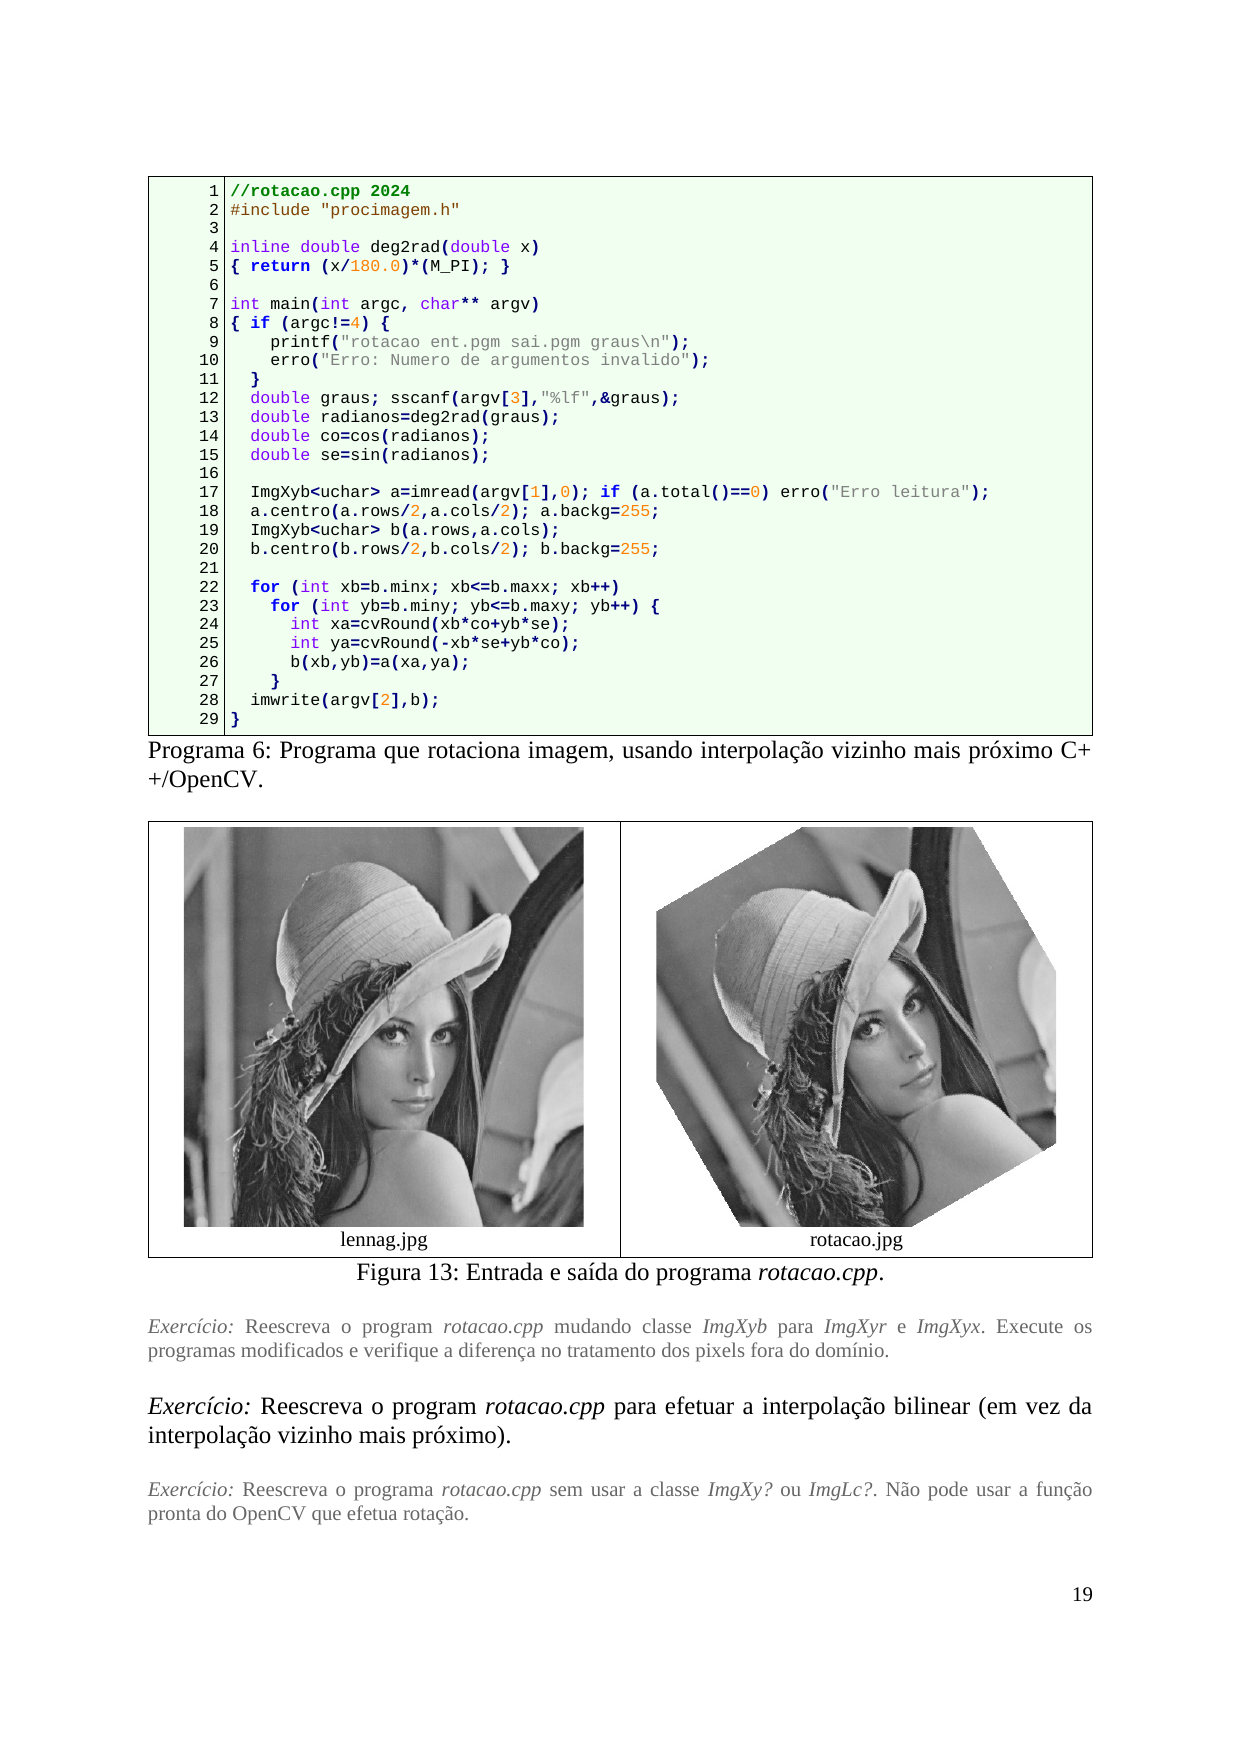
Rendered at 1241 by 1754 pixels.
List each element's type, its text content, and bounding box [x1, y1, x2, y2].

table_header rotacao.jpg [621, 822, 1092, 1257]
text Exercício: Reescreva o program rotacao.cpp para efetuar a interpolação bilinear (em vez da interpolação vizinho mais próximo). [148, 1391, 1092, 1448]
text Exercício: Reescreva o programa rotacao.cpp sem usar a classe ImgXy? ou ImgLc?. Não pode usar a função pronta do OpenCV que efetua rotação. [148, 1477, 1092, 1525]
table_header lennag.jpg [149, 822, 620, 1257]
picture [183, 827, 584, 1227]
text Figura 13: Entrada e saída do programa rotacao.cpp. [148, 1258, 1092, 1285]
picture [656, 827, 1057, 1227]
text Programa 6: Programa que rotaciona imagem, usando interpolação vizinho mais próximo C++/OpenCV. [148, 736, 1092, 792]
table_header 1 2 3 4 5 6 7 8 9 10 11 12 13 14 15 16 17 18 19 20 21 22 23 24 25 26 27 28 29 [149, 177, 224, 735]
text Exercício: Reescreva o program rotacao.cpp mudando classe ImgXyb para ImgXyr e ImgXyx. Execute os programas modificados e verifique a diferença no tratamento dos pixels fora do domínio. [148, 1314, 1092, 1362]
table_header //rotacao.cpp 2024 #include "procimagem.h" inline double deg2rad(double x) { return (x/180.0)*(M_PI); } int main(int argc, char** argv) { if (argc!=4) { printf("rotacao ent.pgm sai.pgm graus\n"); erro("Erro: Numero de argumentos invalido"); } double graus; sscanf(argv[3],"%lf",&graus); double radianos=deg2rad(graus); double co=cos(radianos); double se=sin(radianos); ImgXyb<uchar> a=imread(argv[1],0); if (a.total()==0) erro("Erro leitura"); a.centro(a.rows/2,a.cols/2); a.backg=255; ImgXyb<uchar> b(a.rows,a.cols); b.centro(b.rows/2,b.cols/2); b.backg=255; for (int xb=b.minx; xb<=b.maxx; xb++) for (int yb=b.miny; yb<=b.maxy; yb++) { int xa=cvRound(xb*co+yb*se); int ya=cvRound(-xb*se+yb*co); b(xb,yb)=a(xa,ya); } imwrite(argv[2],b); } [225, 177, 1092, 735]
